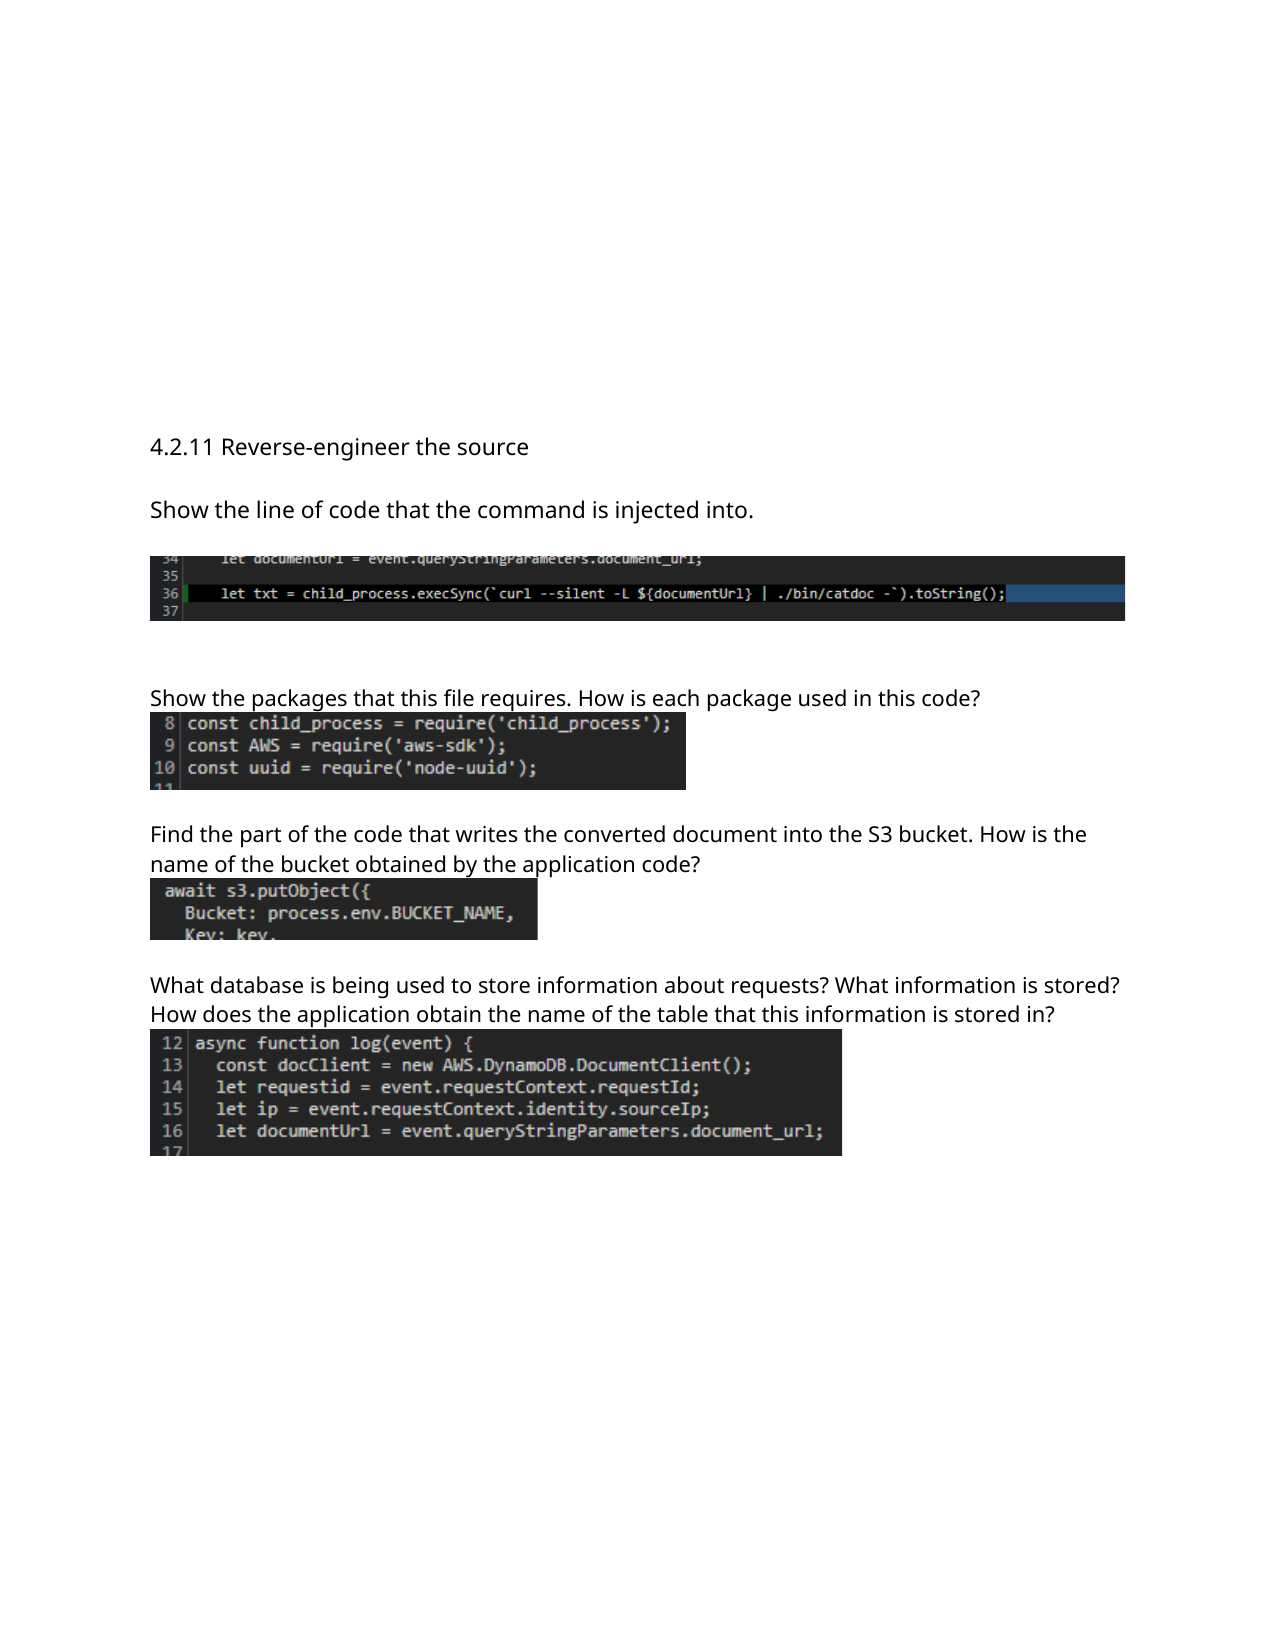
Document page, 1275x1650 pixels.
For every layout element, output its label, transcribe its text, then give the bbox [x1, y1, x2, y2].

picture [150, 878, 538, 940]
text Show the packages that this file requires. How is each package used in this code? [150, 683, 1125, 713]
picture [150, 712, 686, 790]
text What database is being used to store information about requests? What information is stored? How does the application obtain the name of the table that this information is stored in? [150, 969, 1125, 1029]
picture [150, 556, 1125, 621]
picture [150, 1029, 843, 1156]
text Show the line of code that the command is injected into. [150, 494, 1125, 525]
text Find the part of the code that writes the converted document into the S3 bucket. How is the name of the bucket obtained by the application code? [150, 819, 1125, 879]
text 4.2.11 Reverse-engineer the source [150, 431, 1125, 462]
